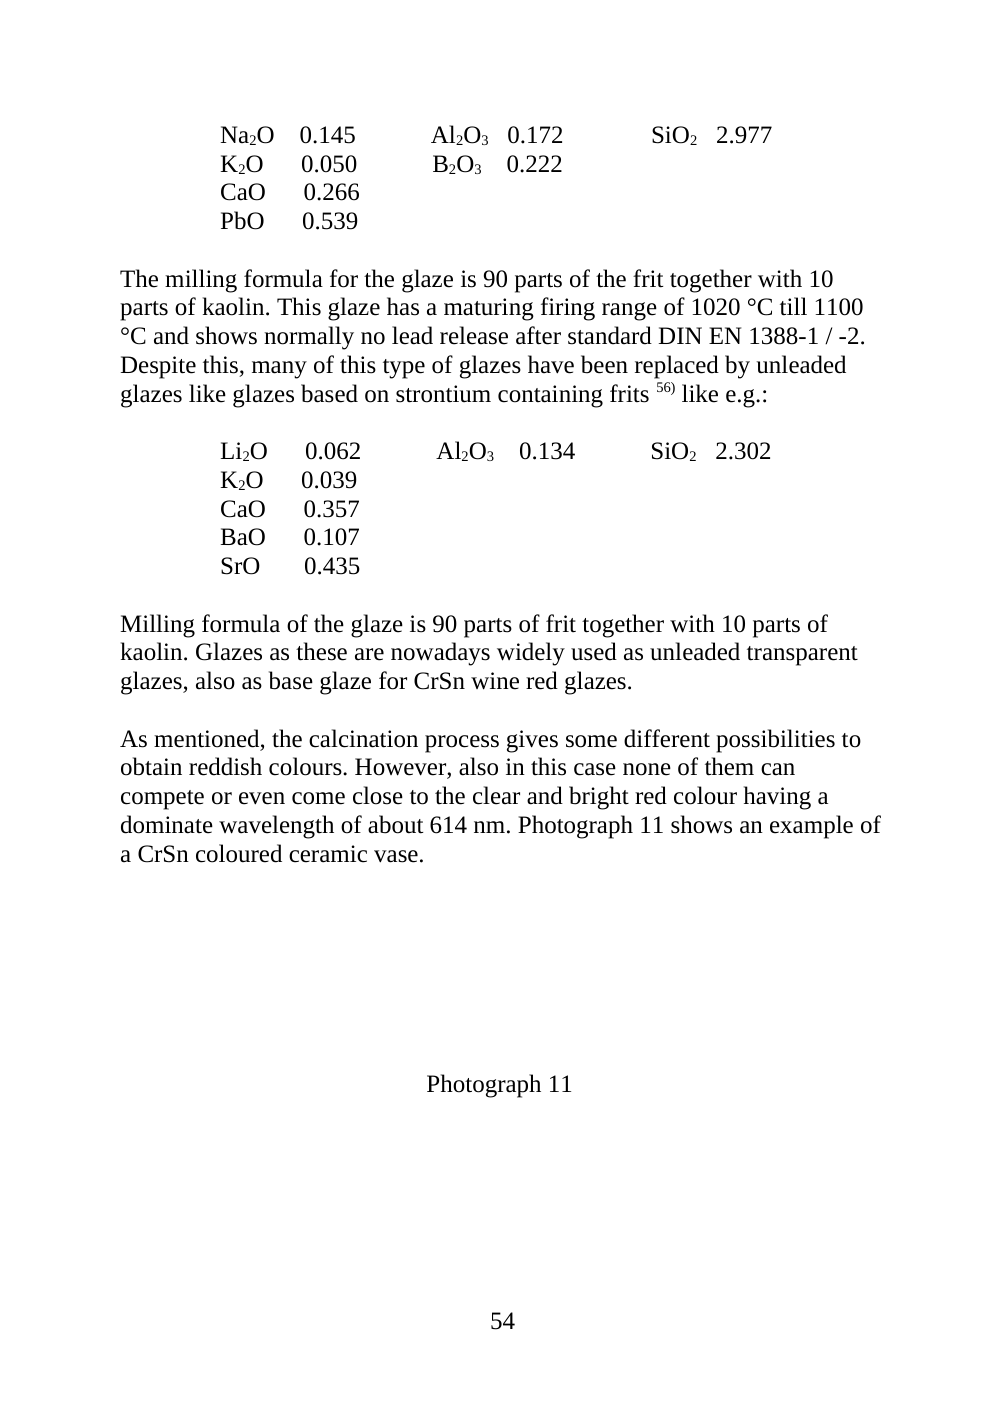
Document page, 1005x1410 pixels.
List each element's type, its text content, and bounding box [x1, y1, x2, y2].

text Li2O 0.062 Al2O3 0.134 SiO2 2.302 [176, 436, 885, 465]
text K2O 0.039 [176, 465, 885, 494]
text As mentioned, the calcination process gives some different possibilities to obtain reddish colours. However, also in this case none of them can compete or even come close to the clear and bright red colour having a dominate wavelength of about 614 nm. Photograph 11 shows an example of a CrSn coloured ceramic vase. [120, 724, 885, 867]
subtitle Photograph 11 [176, 1069, 885, 1097]
text The milling formula for the glaze is 90 parts of the frit together with 10 parts of kaolin. This glaze has a maturing firing range of 1020 °C till 1100 °C and shows normally no lead release after standard DIN EN 1388-1 / -2. Despite this, many of this type of glazes have been replaced by unleaded glazes like glazes based on strontium containing frits 56) like e.g.: [120, 264, 885, 407]
text Na2O 0.145 Al2O3 0.172 SiO2 2.977 [176, 120, 885, 149]
text PbO 0.539 [176, 206, 885, 235]
text BaO 0.107 [176, 522, 885, 551]
text CaO 0.357 [176, 494, 885, 522]
text K2O 0.050 B2O3 0.222 [120, 149, 885, 177]
text Milling formula of the glaze is 90 parts of frit together with 10 parts of kaolin. Glazes as these are nowadays widely used as unleaded transparent glazes, also as base glaze for CrSn wine red glazes. [120, 609, 885, 695]
text SrO 0.435 [176, 551, 885, 580]
text CaO 0.266 [176, 177, 885, 206]
